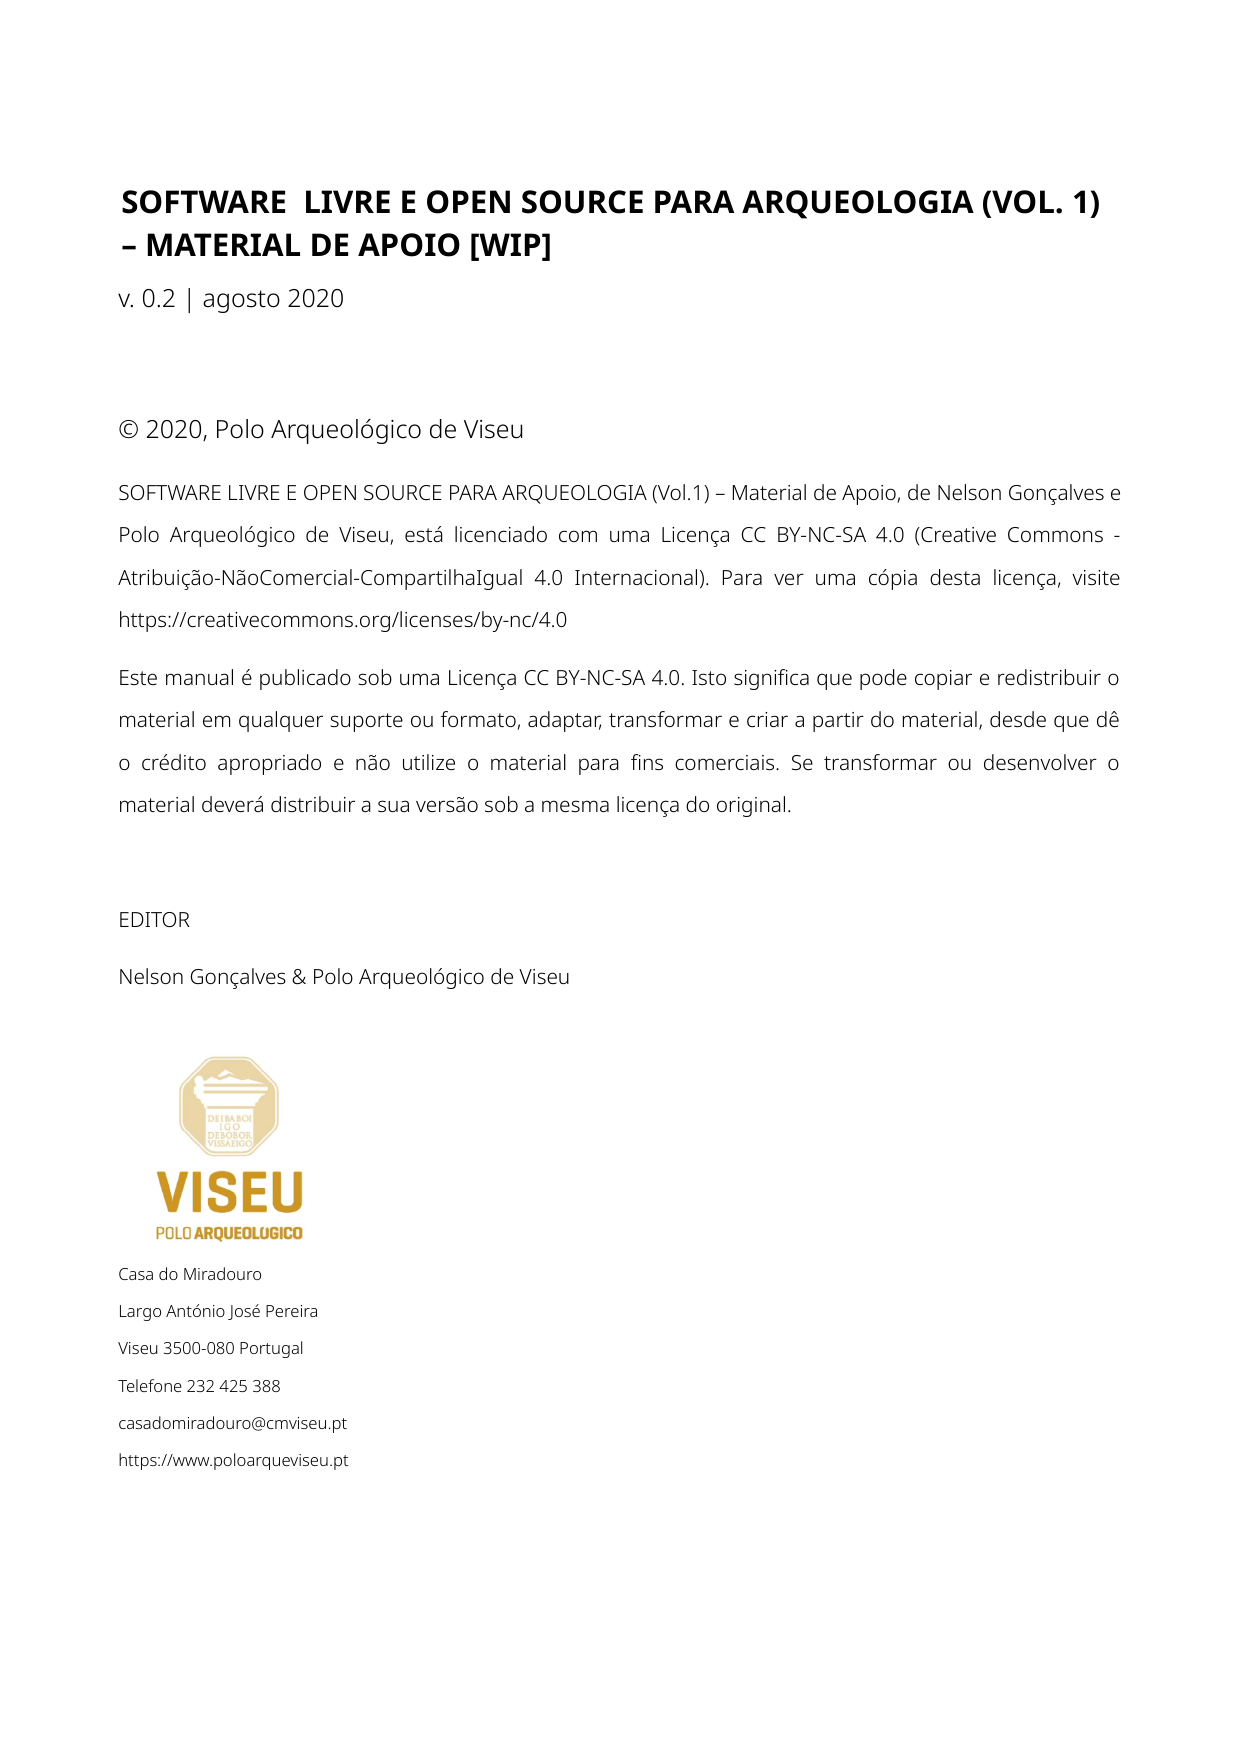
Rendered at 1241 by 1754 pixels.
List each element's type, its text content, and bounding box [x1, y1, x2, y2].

text Viseu 3500-080 Portugal [118, 1337, 1122, 1359]
text Telefone 232 425 388 [118, 1374, 1122, 1397]
text Casa do Miradouro [118, 1019, 1122, 1285]
text casadomiradouro@cmviseu.pt [118, 1411, 1122, 1434]
title Software Livre e Open Source para Arqueologia (vol. 1) – Material de Apoio [wip] [118, 177, 1122, 268]
text Este manual é publicado sob uma Licença CC BY-NC-SA 4.0. Isto significa que pode copiar e redistribuir o material em qualquer suporte ou formato, adaptar, transformar e criar a partir do material, desde que dê o crédito apropriado e não utilize o material para fins comerciais. Se transformar ou desenvolver o material deverá distribuir a sua versão sob a mesma licença do original. [118, 663, 1122, 819]
text v. 0.2 | agosto 2020 [118, 281, 1122, 315]
text Largo António José Pereira [118, 1299, 1122, 1322]
text EDITOR [118, 905, 1122, 933]
text SOFTWARE LIVRE E OPEN SOURCE PARA ARQUEOLOGIA (Vol.1) – Material de Apoio, de Nelson Gonçalves e Polo Arqueológico de Viseu, está licenciado com uma Licença CC BY-NC-SA 4.0 (Creative Commons - Atribuição-NãoComercial-CompartilhaIgual 4.0 Internacional). Para ver uma cópia desta licença, visite https://creativecommons.org/licenses/by-nc/4.0 [118, 478, 1122, 634]
text https://www.poloarqueviseu.pt [118, 1449, 1122, 1471]
text © 2020, Polo Arqueológico de Viseu [118, 412, 1122, 446]
text Nelson Gonçalves & Polo Arqueológico de Viseu [118, 962, 1122, 990]
